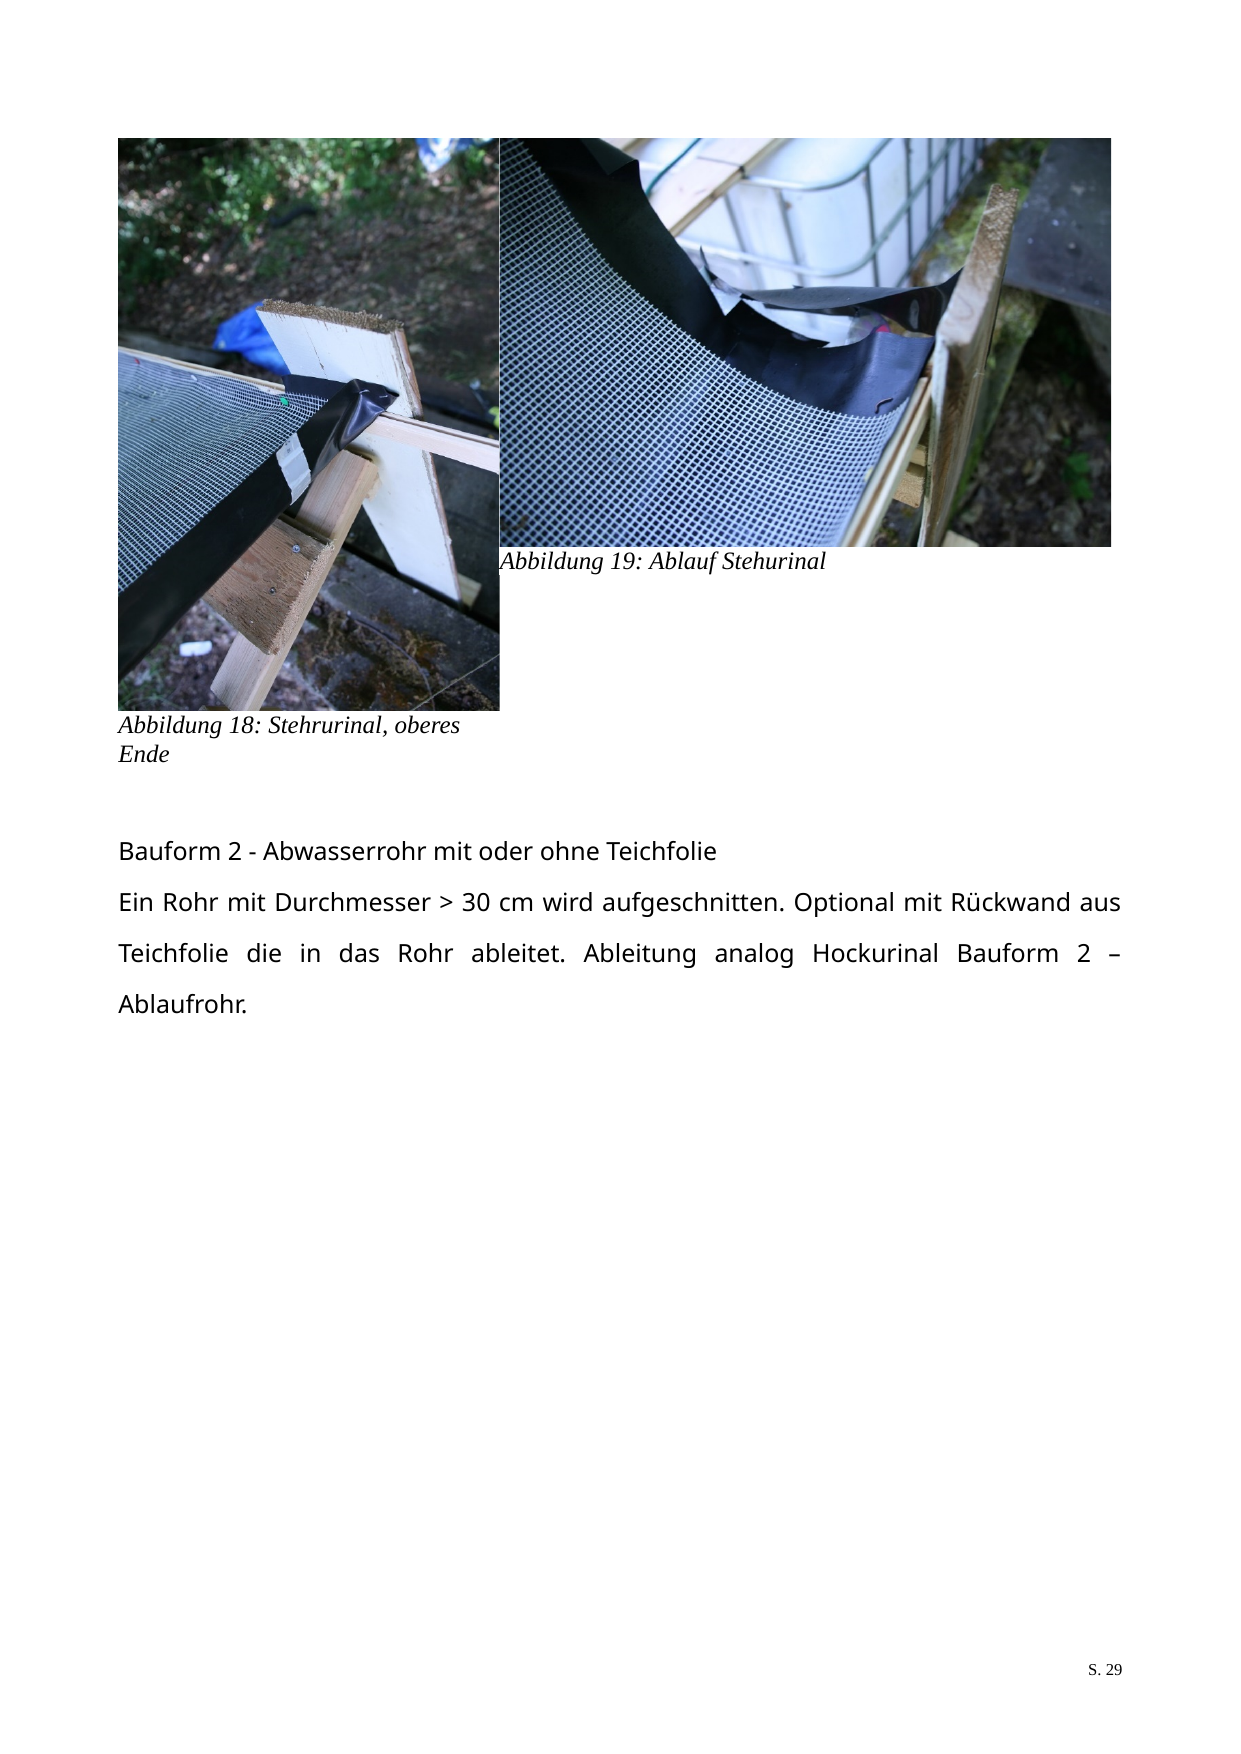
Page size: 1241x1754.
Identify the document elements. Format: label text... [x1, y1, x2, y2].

text Ein Rohr mit Durchmesser > 30 cm wird aufgeschnitten. Optional mit Rückwand aus Teichfolie die in das Rohr ableitet. Ableitung analog Hockurinal Bauform 2 – Ablaufrohr. [118, 884, 1122, 1021]
text Abbildung 18: Stehrurinal, oberes Ende [118, 711, 499, 768]
picture [118, 138, 1112, 711]
text Abbildung 19: Ablauf Stehurinal [499, 547, 1111, 575]
text Bauform 2 - Abwasserrohr mit oder ohne Teichfolie [118, 833, 1122, 867]
